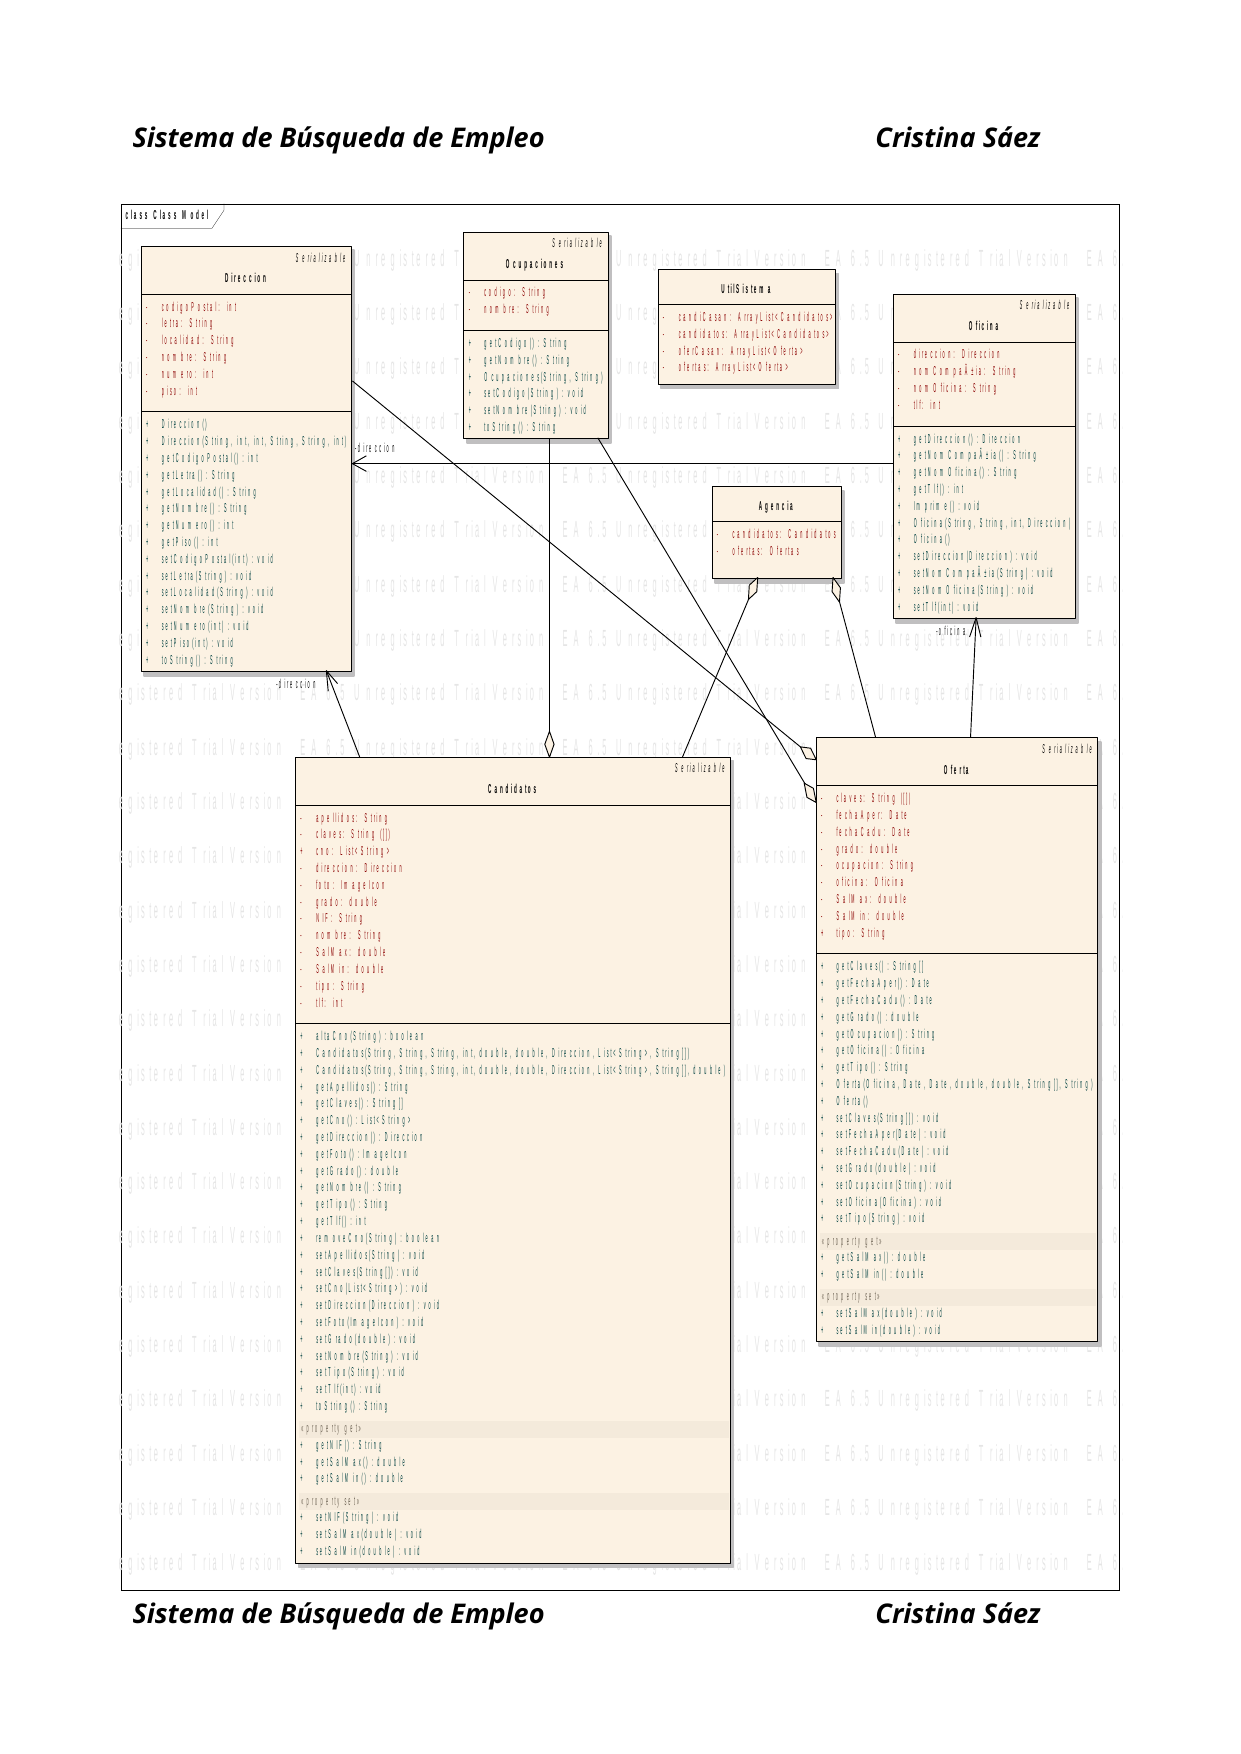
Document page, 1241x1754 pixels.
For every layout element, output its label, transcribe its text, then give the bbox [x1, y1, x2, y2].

text Sistema de Búsqueda de Empleo Cristina Sáez [118, 192, 1122, 1631]
text Sistema de Búsqueda de Empleo Cristina Sáez [118, 118, 1122, 155]
